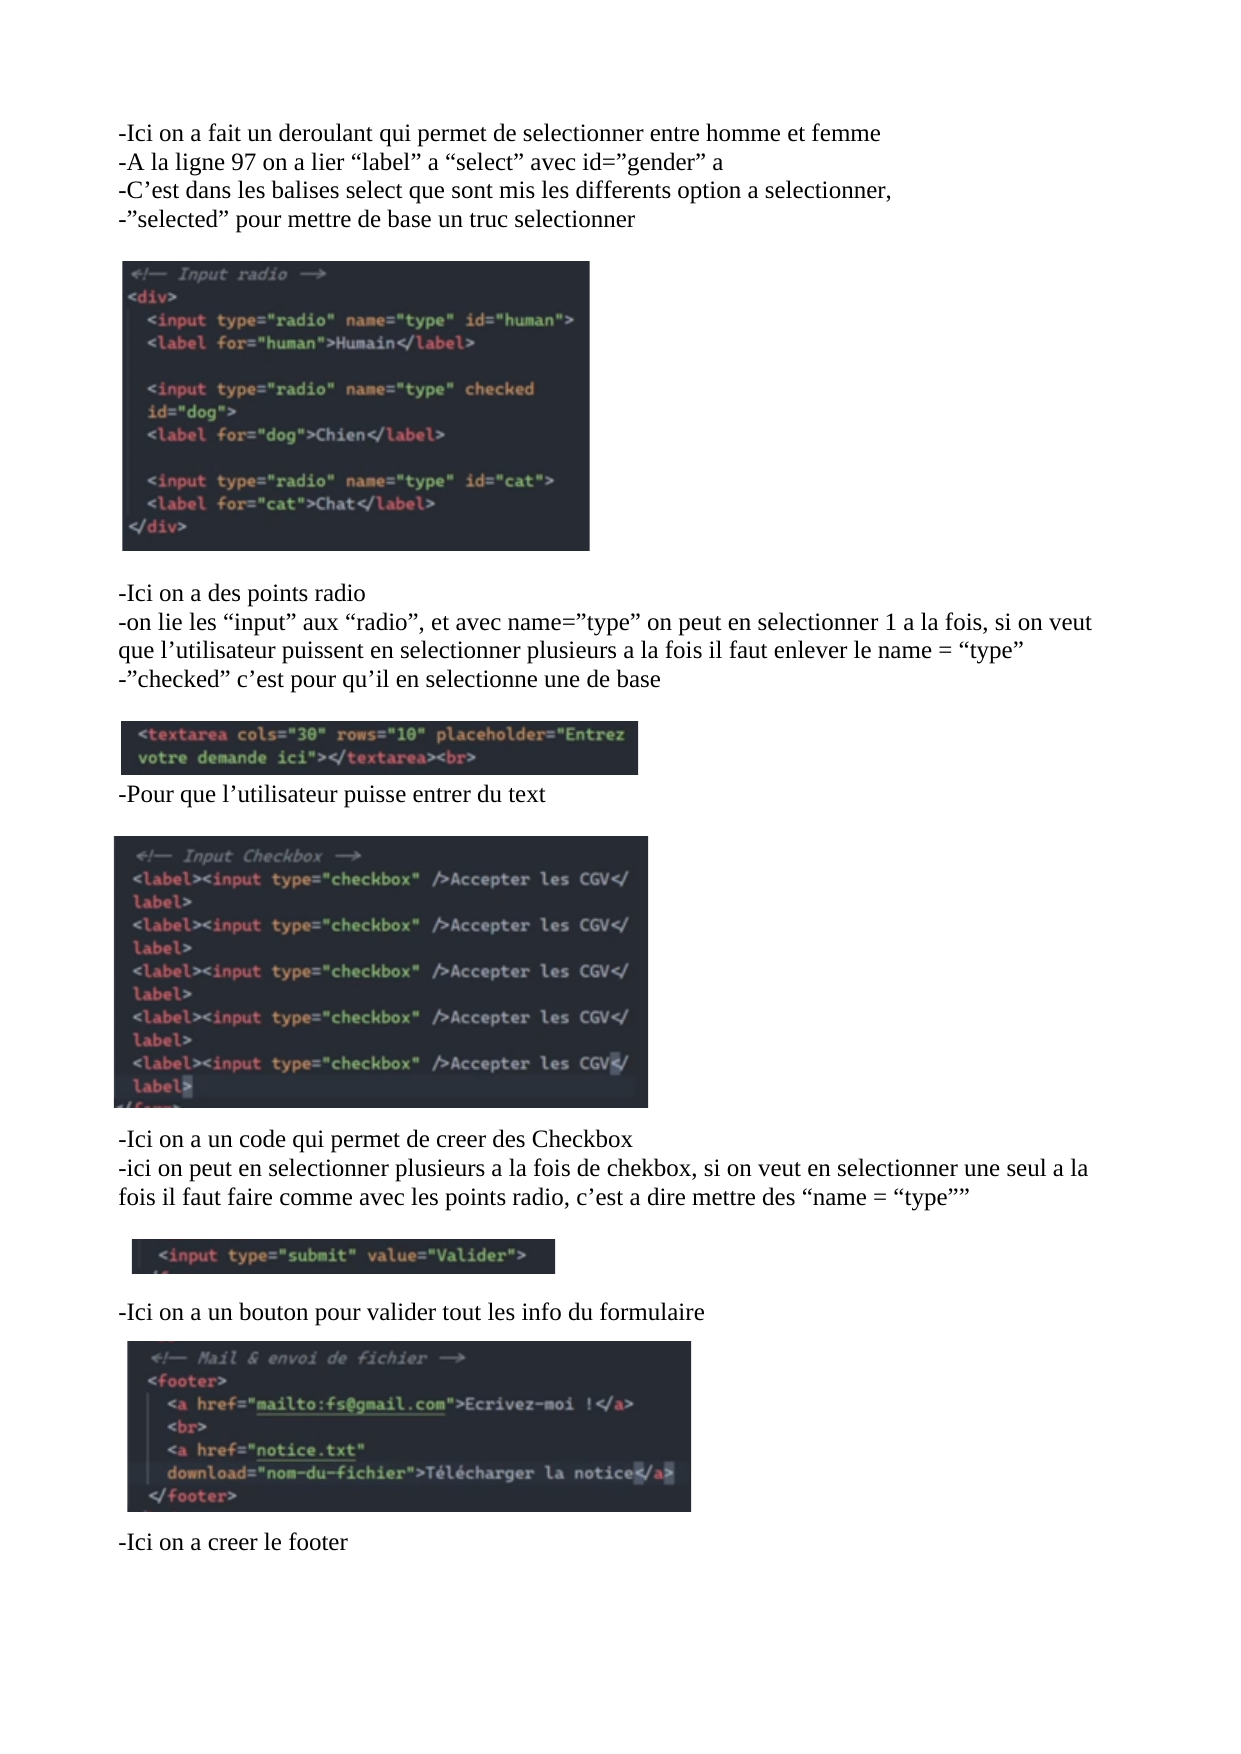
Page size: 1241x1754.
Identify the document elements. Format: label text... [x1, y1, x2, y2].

text -C’est dans les balises select que sont mis les differents option a selectionner, [118, 176, 1122, 204]
text -”selected” pour mettre de base un truc selectionner [118, 204, 1122, 233]
text -Ici on a creer le footer [118, 1527, 1122, 1556]
text -Ici on a un code qui permet de creer des Checkbox [118, 1124, 1122, 1153]
picture [122, 261, 590, 551]
text -”checked” c’est pour qu’il en selectionne une de base [118, 664, 1122, 693]
text -A la ligne 97 on a lier “label” a “select” avec id=”gender” a [118, 147, 1122, 176]
picture [127, 1341, 692, 1512]
text -Ici on a fait un deroulant qui permet de selectionner entre homme et femme [118, 118, 1122, 147]
picture [121, 721, 639, 775]
text -Ici on a des points radio [118, 578, 1122, 607]
picture [131, 1239, 556, 1274]
text -Ici on a un bouton pour valider tout les info du formulaire [118, 1297, 1122, 1326]
text -Pour que l’utilisateur puisse entrer du text [118, 779, 1122, 808]
text -ici on peut en selectionner plusieurs a la fois de chekbox, si on veut en selectionner une seul a la fois il faut faire comme avec les points radio, c’est a dire mettre des “name = “type”” [118, 1153, 1122, 1211]
text -on lie les “input” aux “radio”, et avec name=”type” on peut en selectionner 1 a la fois, si on veut que l’utilisateur puissent en selectionner plusieurs a la fois il faut enlever le name = “type” [118, 607, 1122, 664]
picture [113, 836, 649, 1108]
